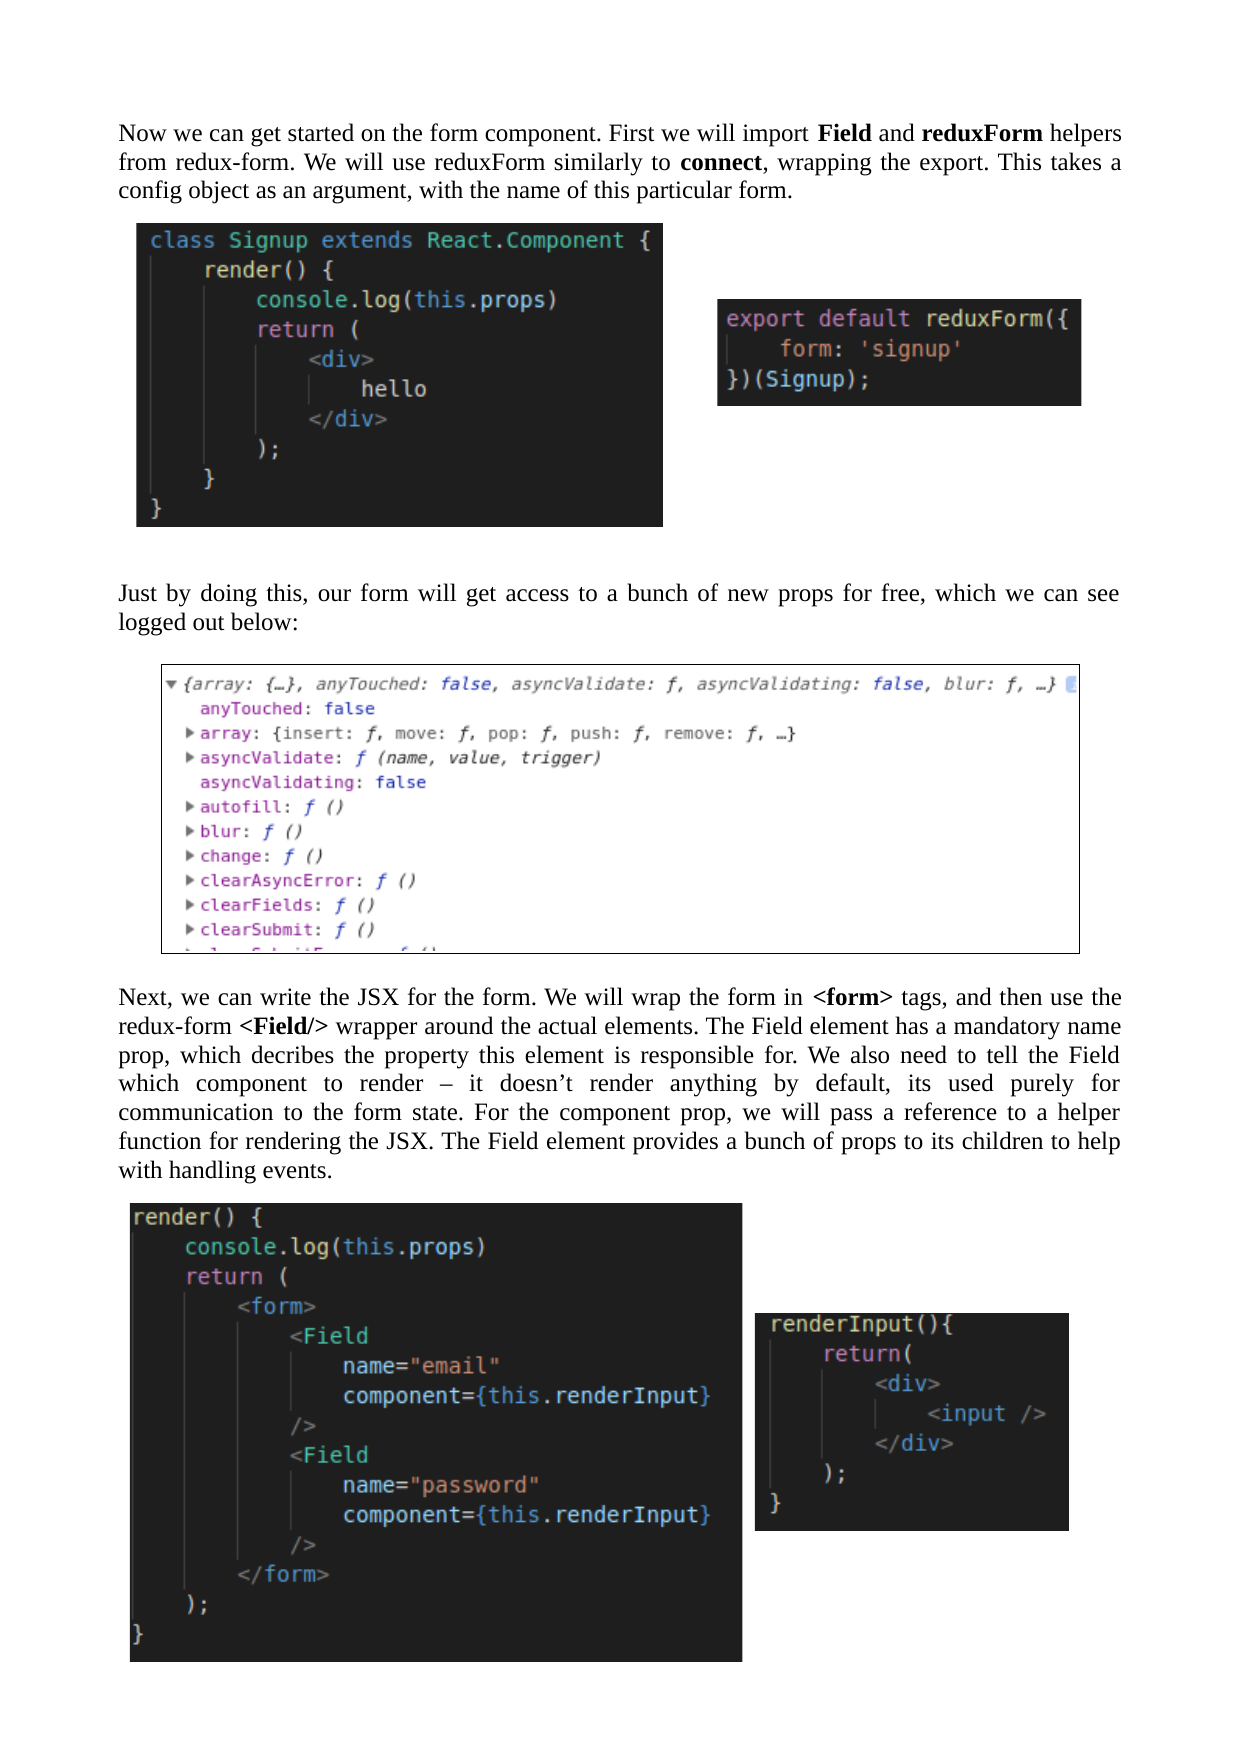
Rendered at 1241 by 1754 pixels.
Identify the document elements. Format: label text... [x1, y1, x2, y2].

picture [717, 299, 1082, 406]
text Just by doing this, our form will get access to a bunch of new props for free, which we can see logged out below: [118, 578, 1122, 636]
picture [163, 667, 1077, 951]
text Now we can get started on the form component. First we will import Field and reduxForm helpers from redux-form. We will use reduxForm similarly to connect, wrapping the export. This takes a config object as an argument, with the name of this particular form. [118, 118, 1122, 204]
text Next, we can write the JSX for the form. We will wrap the form in <form> tags, and then use the redux-form <Field/> wrapper around the actual elements. The Field element has a mandatory name prop, which decribes the property this element is responsible for. We also need to tell the Field which component to render – it doesn’t render anything by default, its used purely for communication to the form state. For the component prop, we will pass a reference to a helper function for rendering the JSX. The Field element provides a bunch of props to its children to help with handling events. [118, 982, 1122, 1183]
picture [129, 1203, 743, 1662]
picture [136, 223, 663, 527]
picture [754, 1313, 1069, 1531]
